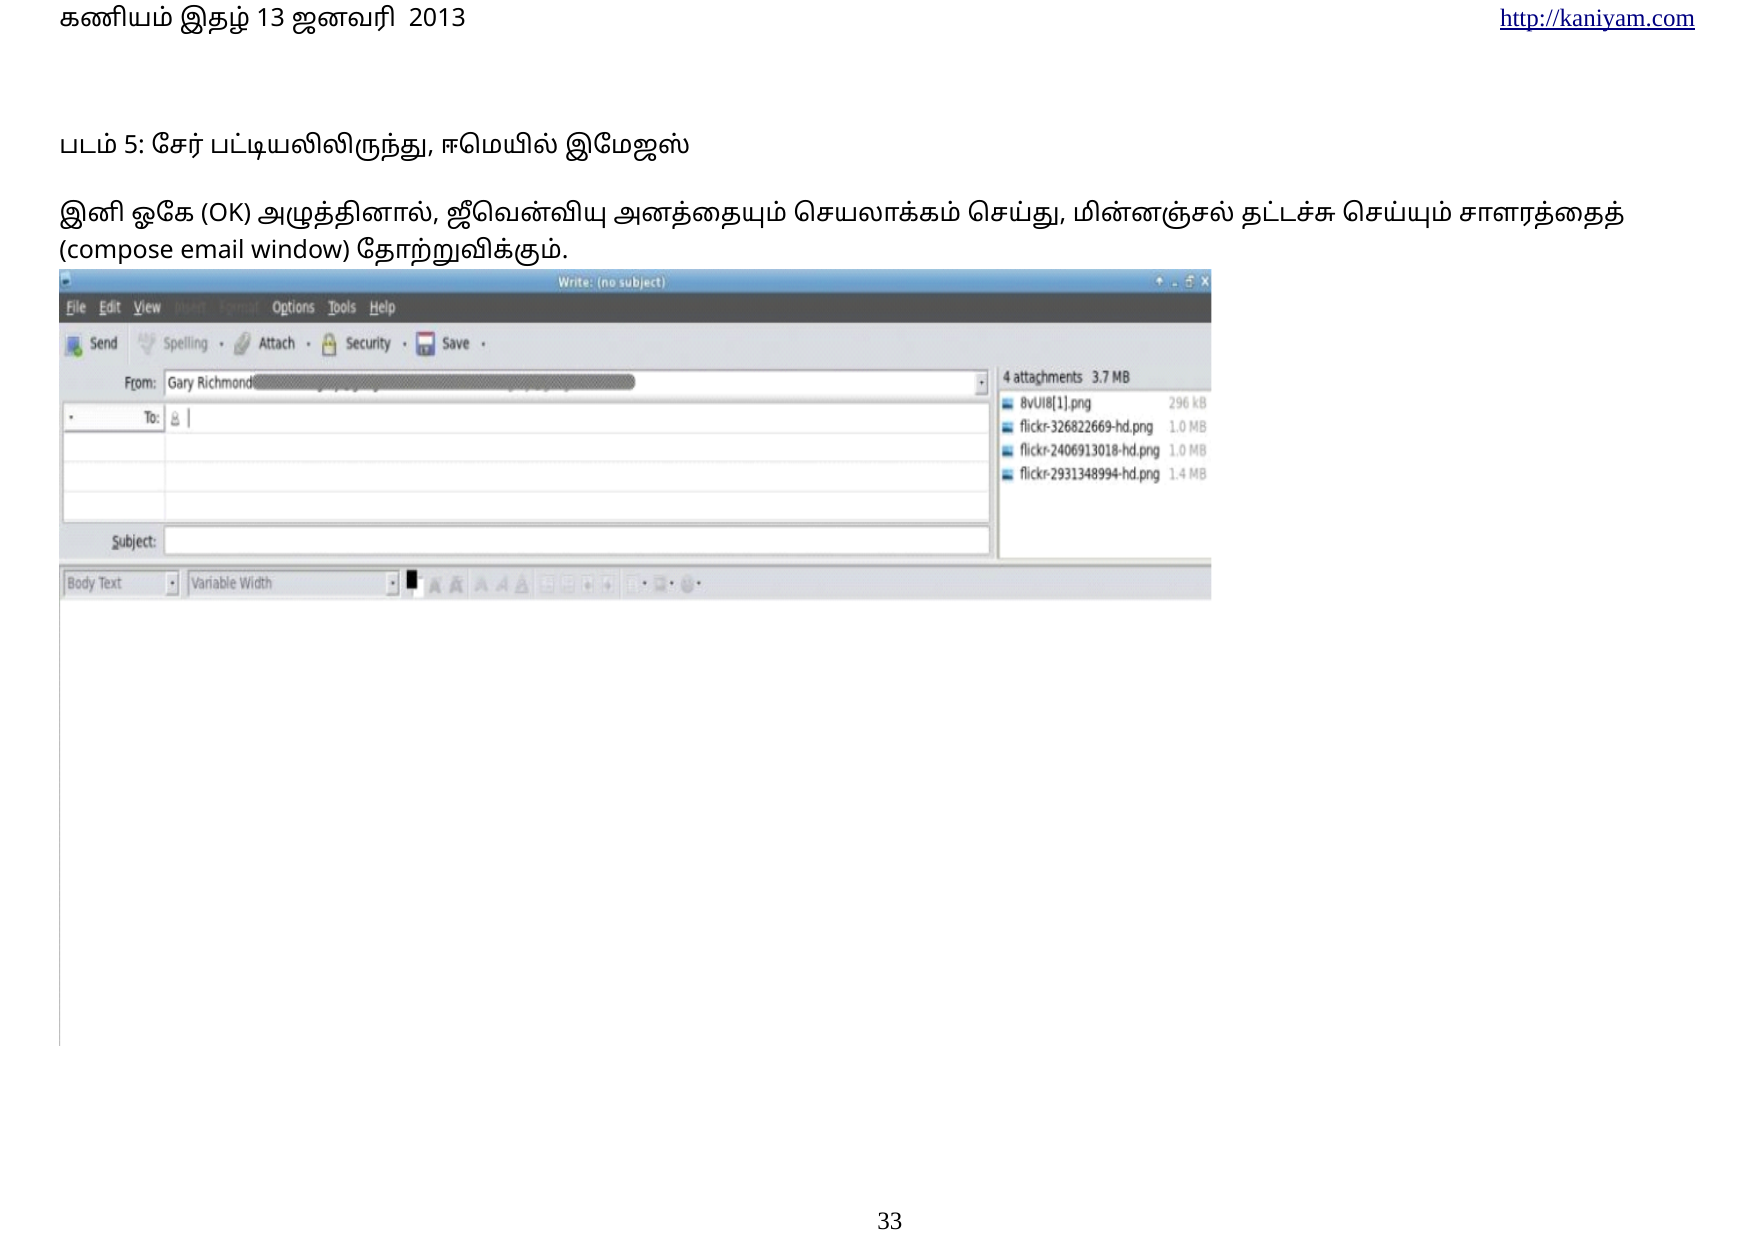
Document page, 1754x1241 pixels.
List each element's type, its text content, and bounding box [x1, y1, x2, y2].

text இனி ஓகே (OK) அழுத்தினால், ஜீவென்வியு அனத்தையும் செயலாக்கம் செய்து, மின்னஞ்சல் தட்டச்சு செய்யும் சாளரத்தைத் (compose email window) தோற்றுவிக்கும். [59, 195, 1695, 269]
text படம் 5: சேர் பட்டியலிலிருந்து, ஈமெயில் இமேஜஸ் [59, 127, 1695, 164]
